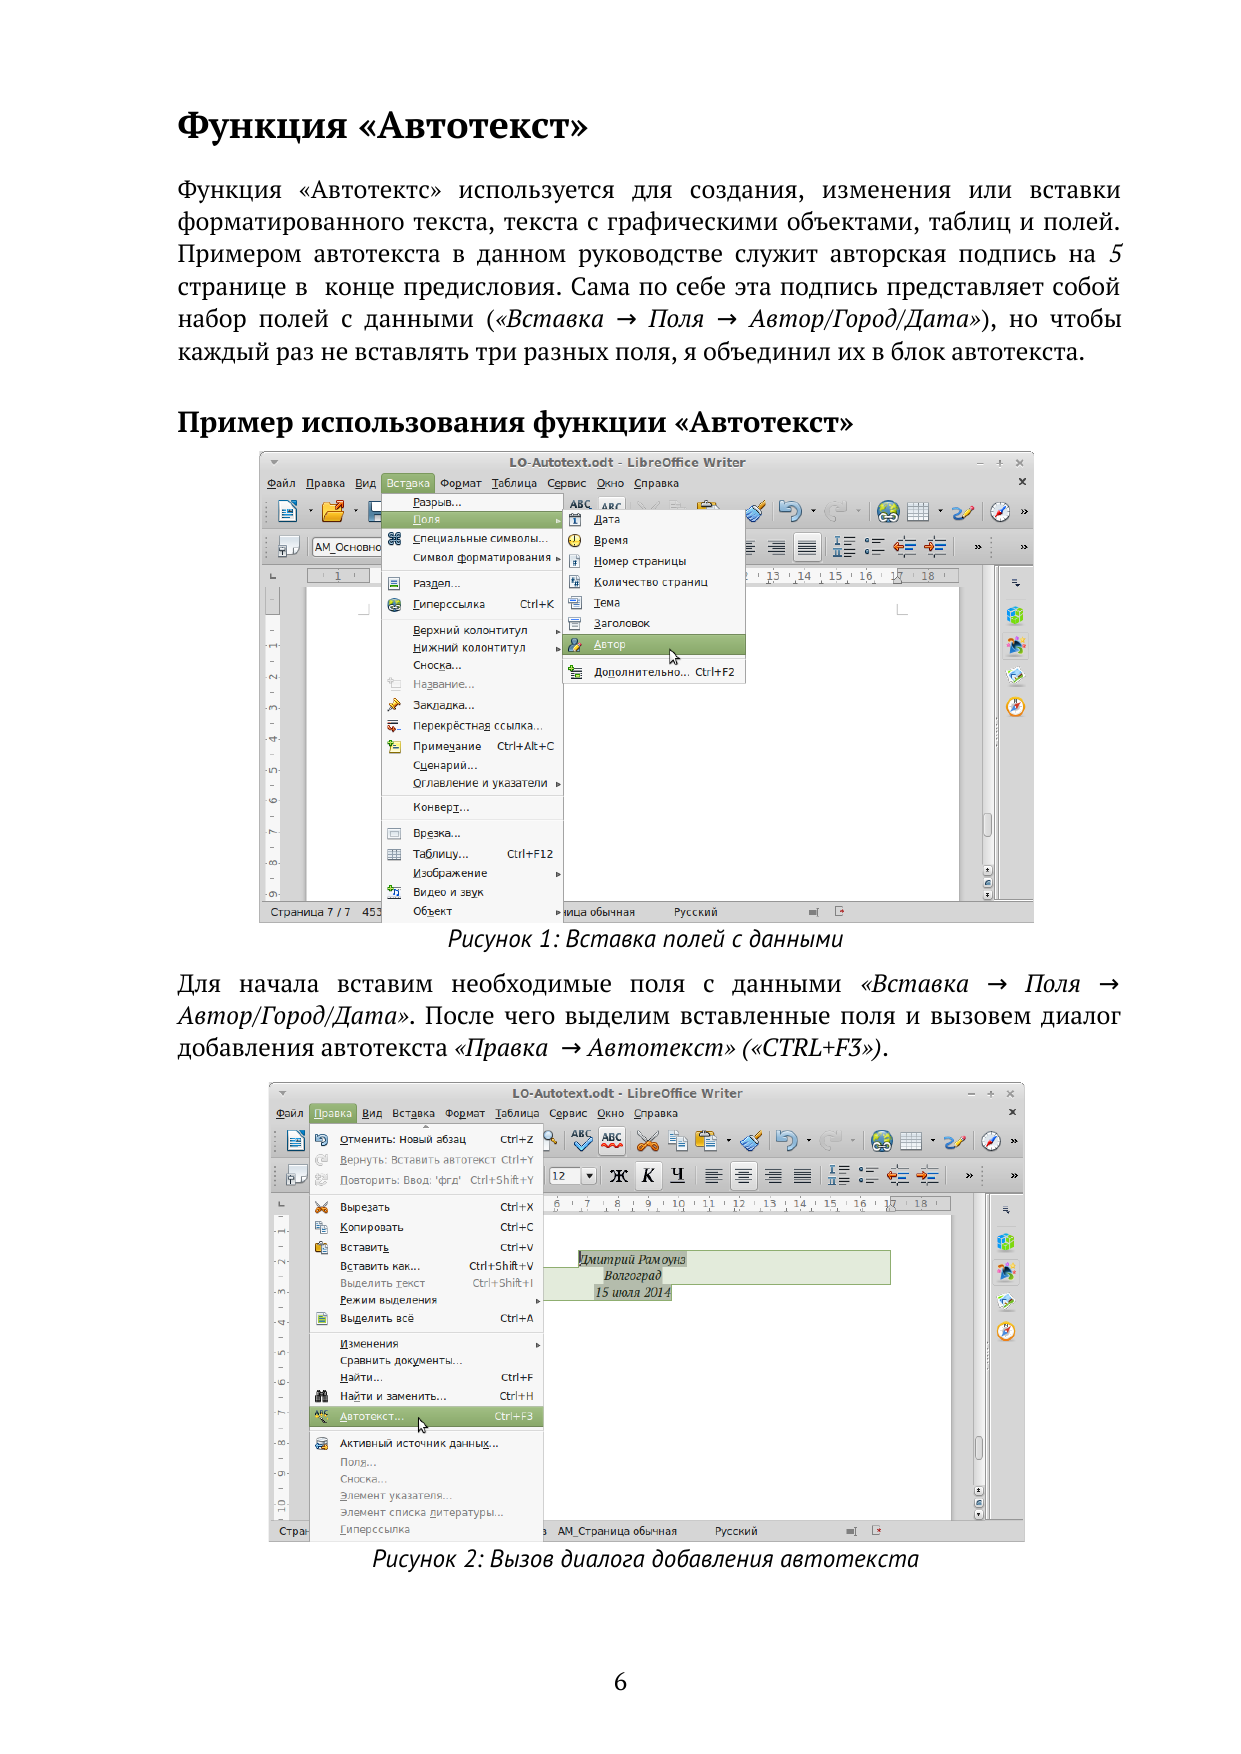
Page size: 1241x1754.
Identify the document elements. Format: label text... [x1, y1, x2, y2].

text Для начала вставим необходимые поля с данными «Вставка → Поля → Автор/Город/Дата». После чего выделим вставленные поля и вызовем диалог добавления автотекста «Правка → Автотекст» («CTRL+F3»). [177, 452, 1122, 1064]
subtitle Функция «Автотекст» [177, 100, 1122, 149]
text Рисунок 2: Вызов диалога добавления автотекста [174, 1083, 1119, 1574]
picture [268, 1082, 1025, 1542]
text Рисунок 1: Вставка полей с данными [174, 452, 1119, 955]
text Функция «Автотектс» используется для создания, изменения или вставки форматированного текста, текста с графическими объектами, таблиц и полей. Примером автотекста в данном руководстве служит авторская подпись на 5 странице в конце предисловия. Сама по себе эта подпись представляет собой набор полей с данными («Вставка → Поля → Автор/Город/Дата»), но чтобы каждый раз не вставлять три разных поля, я объединил их в блок автотекста. [177, 173, 1122, 367]
text [174, 1574, 1119, 1591]
subtitle Пример использования функции «Автотекст» [177, 402, 1122, 440]
picture [259, 451, 1034, 923]
